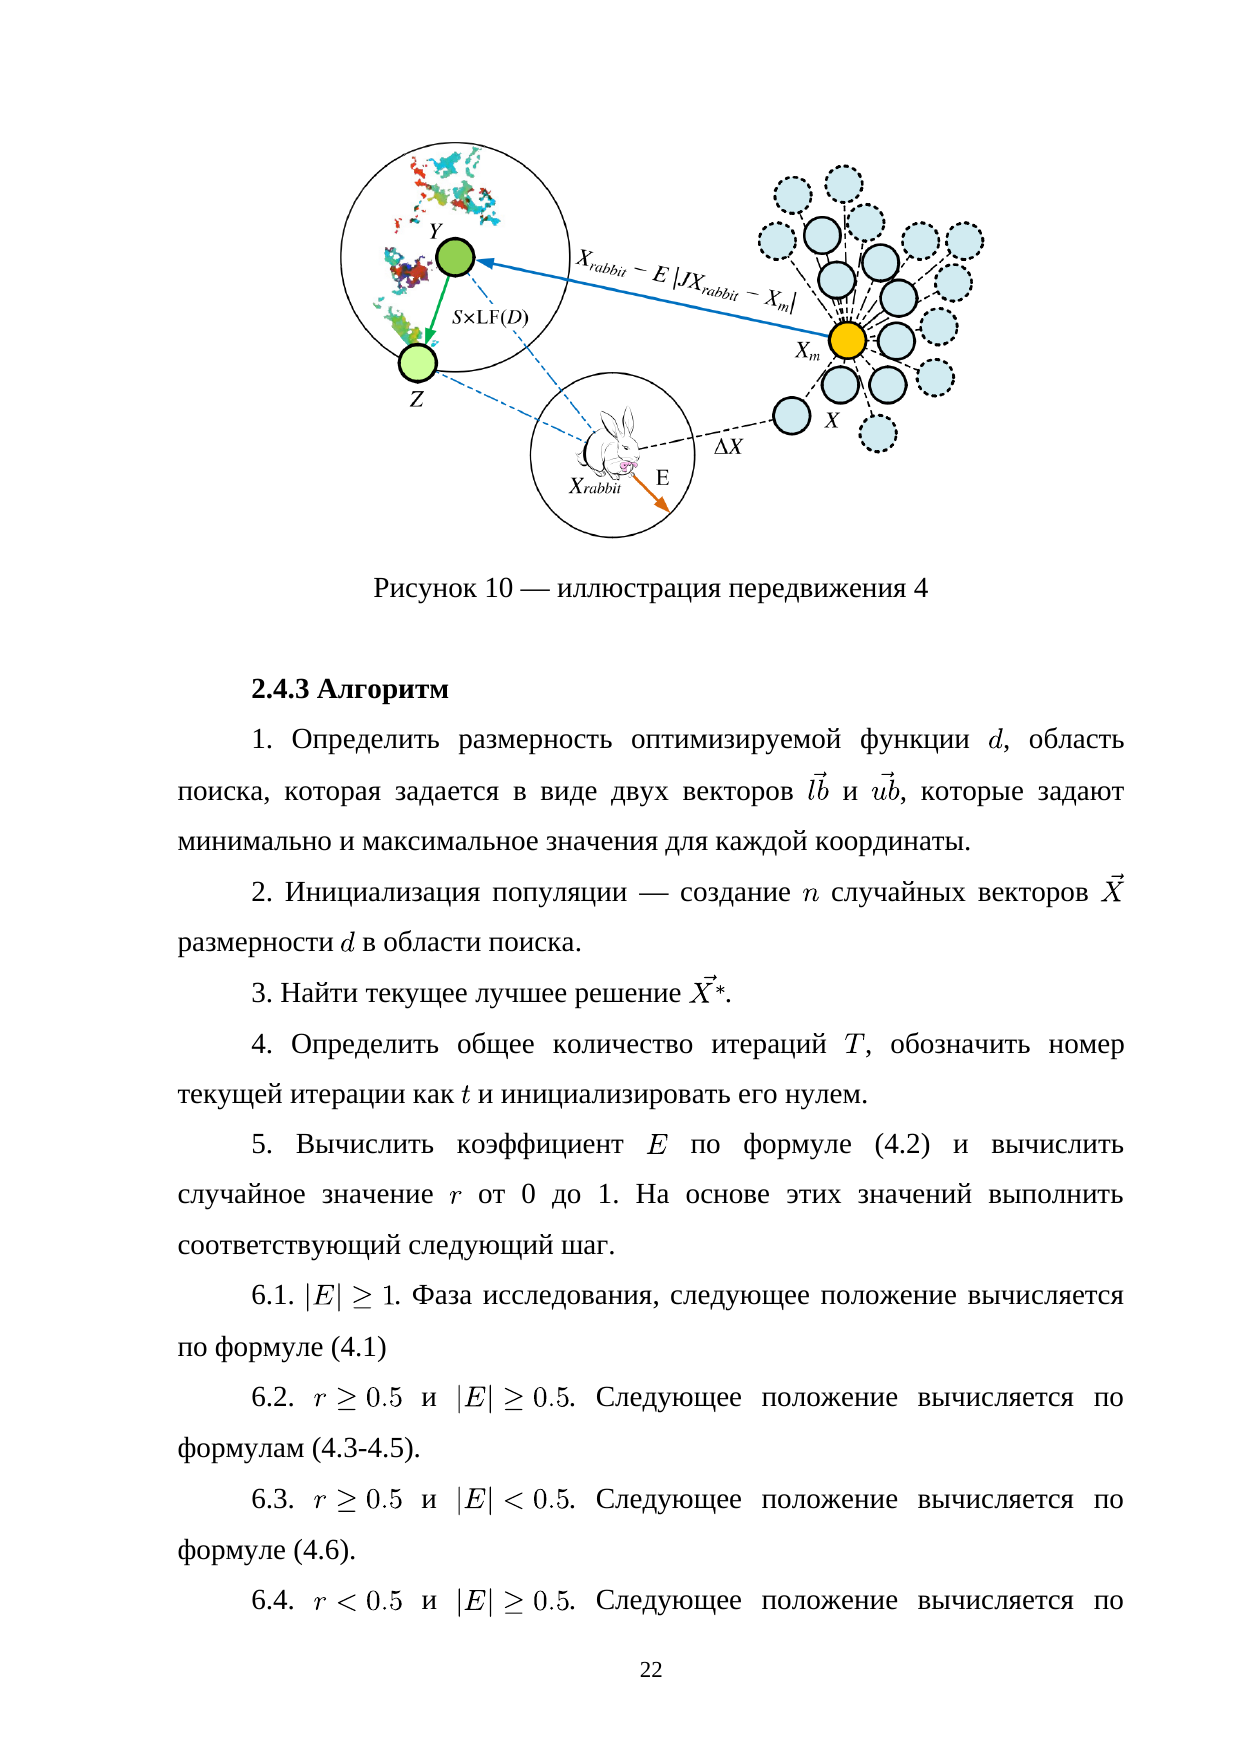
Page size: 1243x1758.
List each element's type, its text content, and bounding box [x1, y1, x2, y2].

text 6.1. . Фаза исследования, следующее положение вычисляется по формуле (4.1) [177, 1277, 1124, 1362]
text 1. Определить размерность оптимизируемой функции , область поиска, которая задается в виде двух векторов и , которые задают минимально и максимальное значения для каждой координаты. [177, 721, 1124, 857]
text 2.4.3 Алгоритм [177, 671, 1124, 704]
text 6.4. и . Следующее положение вычисляется по [177, 1582, 1124, 1617]
text 3. Найти текущее лучшее решение . [177, 975, 1124, 1009]
text 5. Вычислить коэффициент по формуле (4.2) и вычислить случайное значение от 0 до 1. На основе этих значений выполнить соответствующий следующий шаг. [177, 1126, 1124, 1261]
text 6.2. и . Следующее положение вычисляется по формулам (4.3-4.5). [177, 1379, 1124, 1464]
text 6.3. и . Следующее положение вычисляется по формуле (4.6). [177, 1481, 1124, 1566]
text Рисунок 10 — иллюстрация передвижения 4 [177, 118, 1124, 604]
picture [300, 118, 1002, 554]
text 2. Инициализация популяции — создание случайных векторов размерности в области поиска. [177, 873, 1124, 958]
text 4. Определить общее количество итераций , обозначить номер текущей итерации как и инициализировать его нулем. [177, 1026, 1124, 1109]
